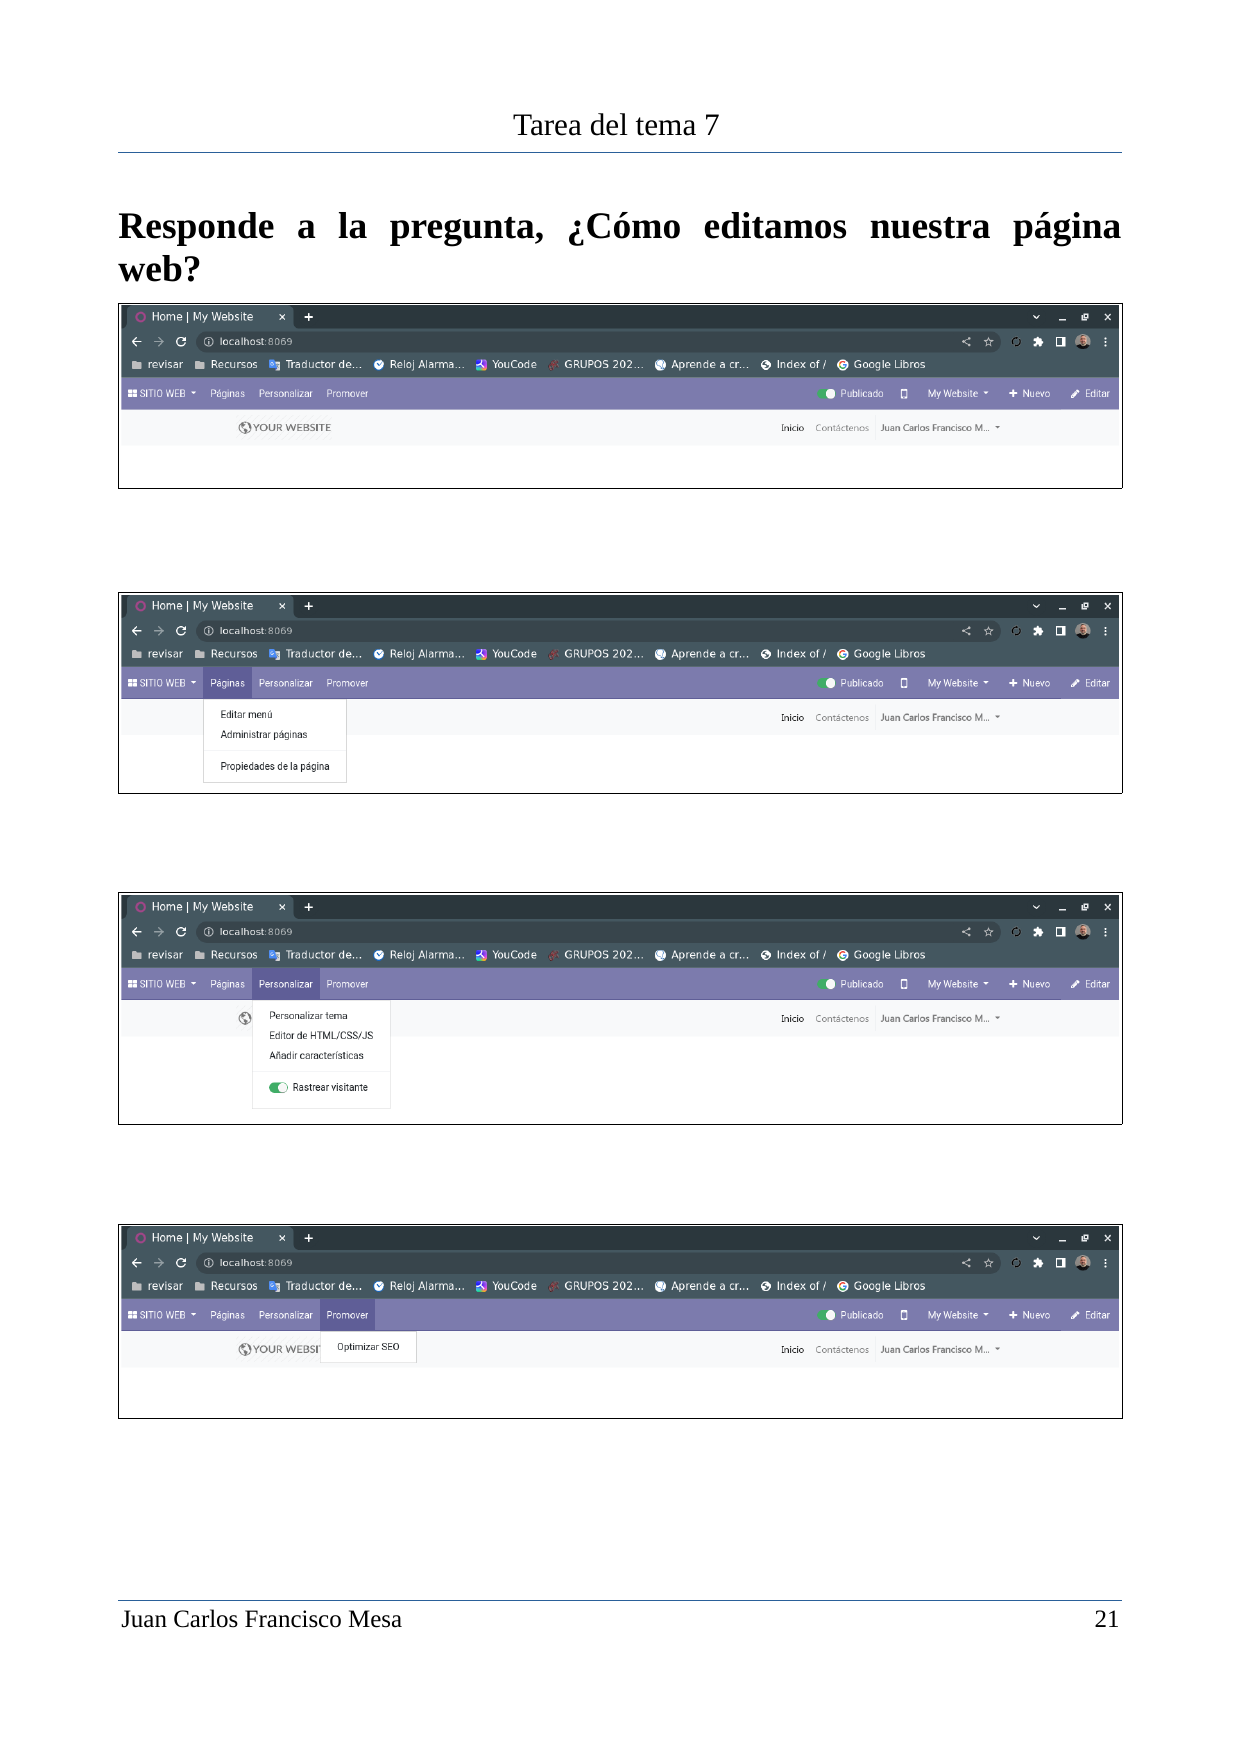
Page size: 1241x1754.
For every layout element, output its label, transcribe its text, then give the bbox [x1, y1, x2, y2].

subtitle Responde a la pregunta, ¿Cómo editamos nuestra página web? [118, 204, 1122, 290]
picture [121, 595, 1119, 790]
picture [121, 1226, 1119, 1416]
picture [121, 305, 1119, 485]
picture [121, 895, 1119, 1122]
